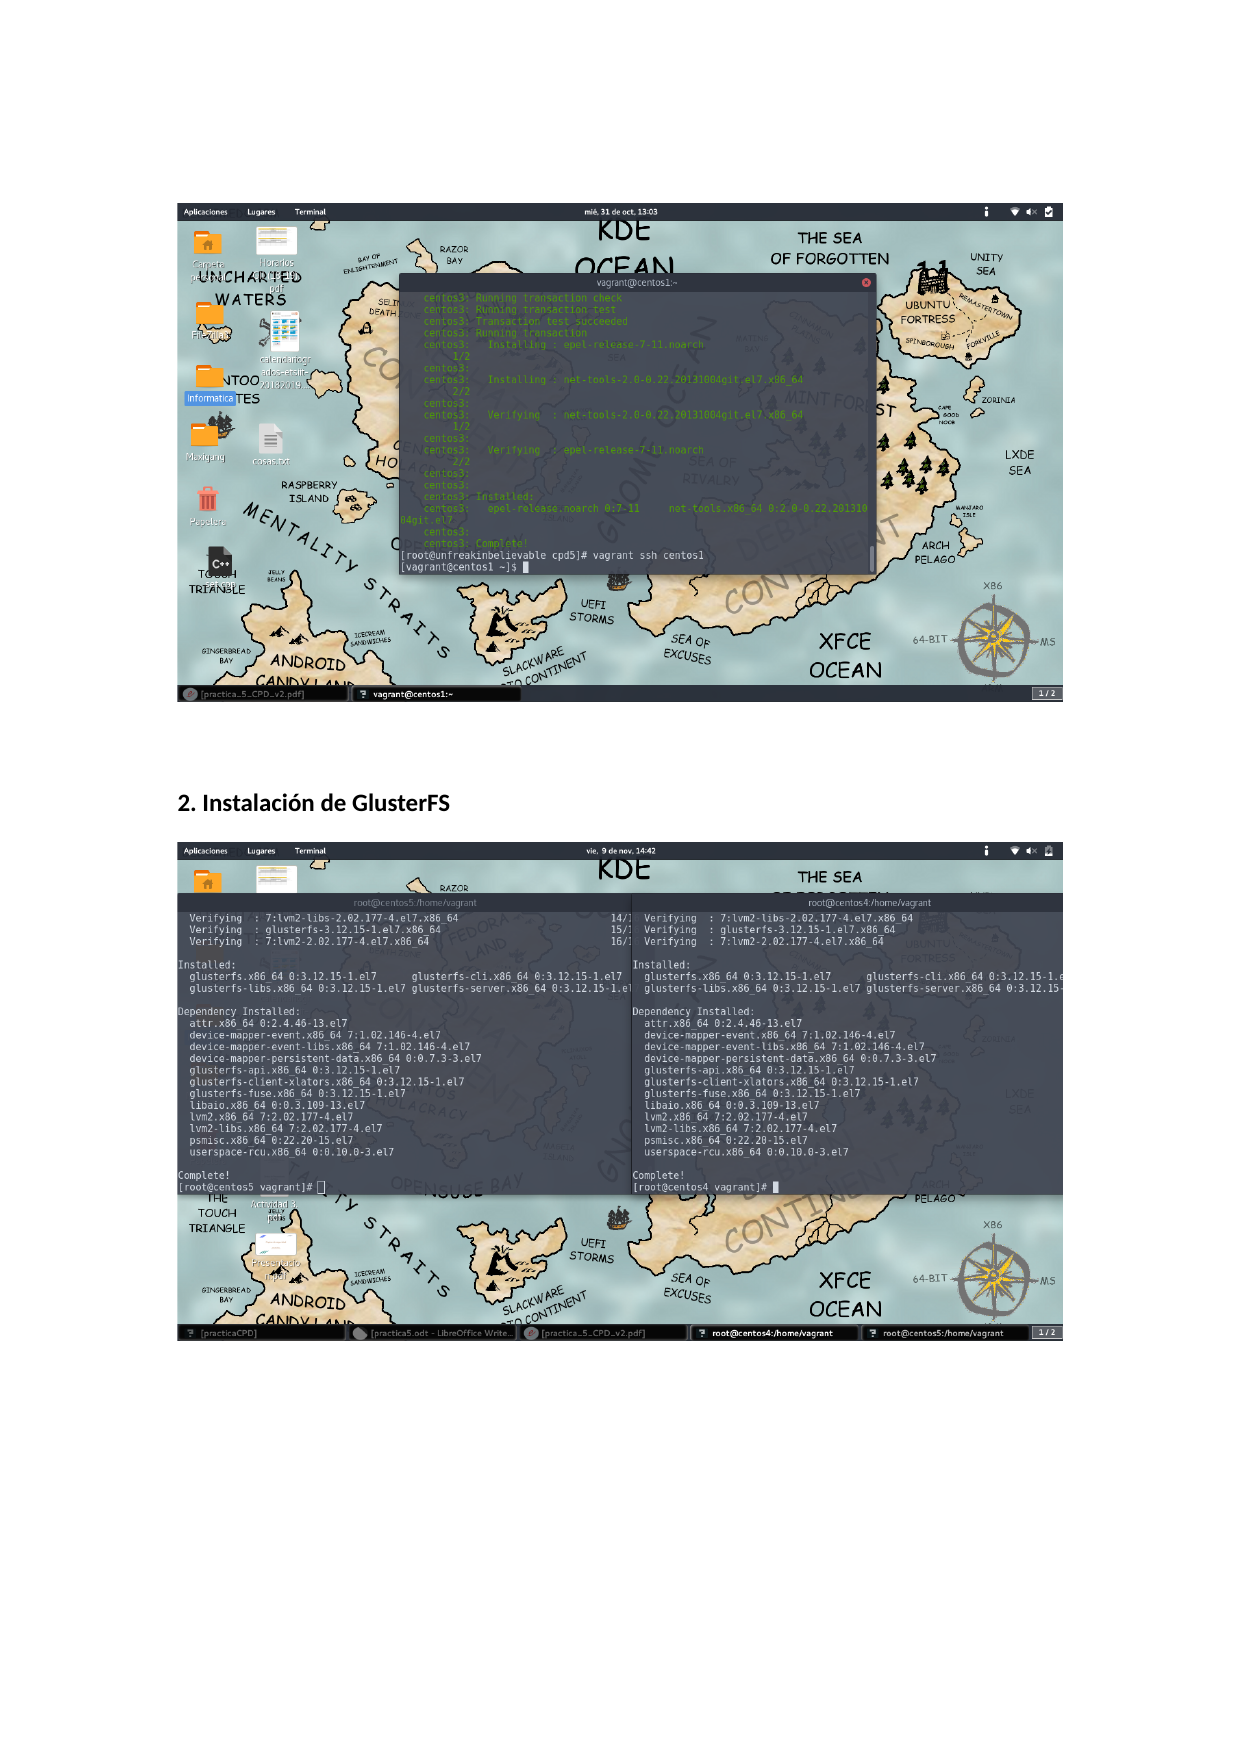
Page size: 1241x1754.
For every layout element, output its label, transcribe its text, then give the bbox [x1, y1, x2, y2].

picture [177, 203, 1063, 702]
picture [177, 842, 1063, 1341]
text 2. Instalación de GlusterFS [177, 787, 1063, 818]
